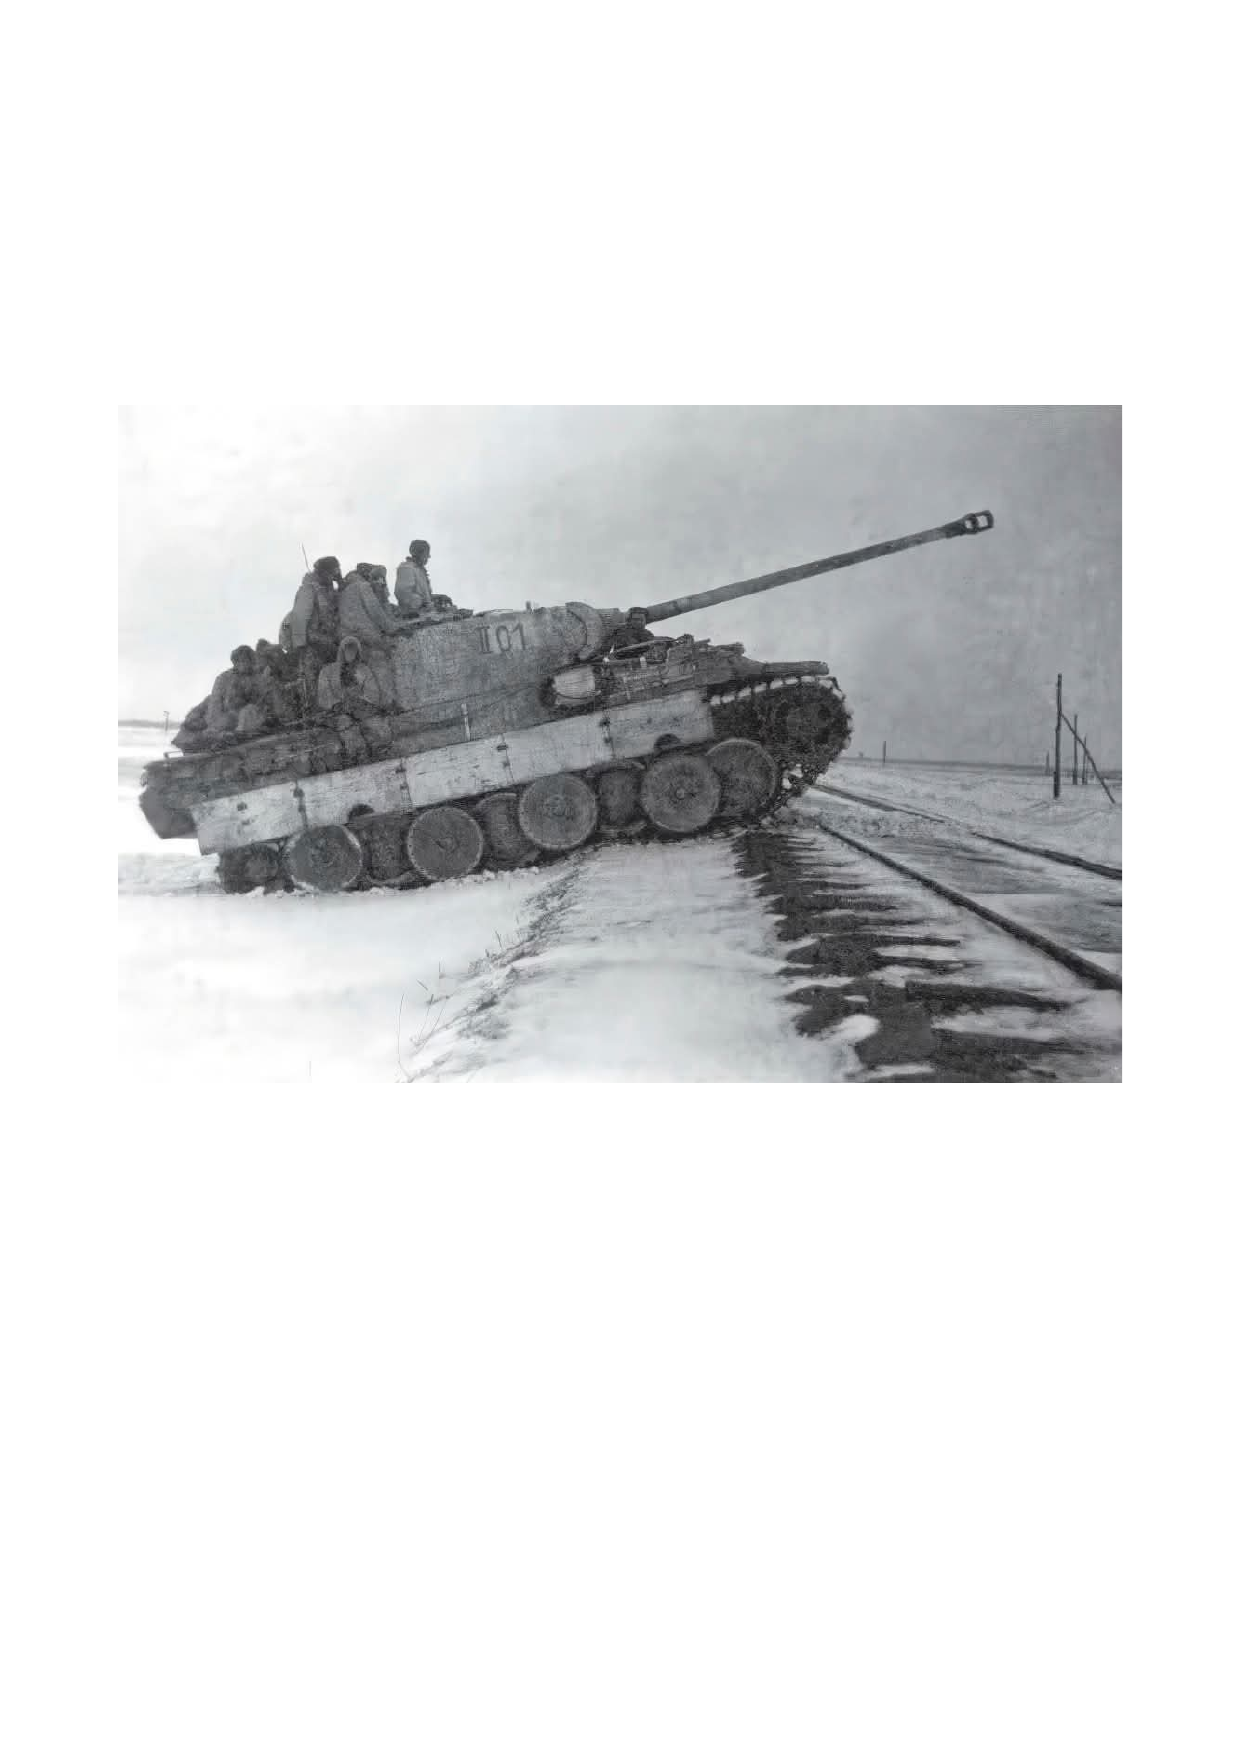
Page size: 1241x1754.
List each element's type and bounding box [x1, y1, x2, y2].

picture [118, 405, 1123, 1083]
